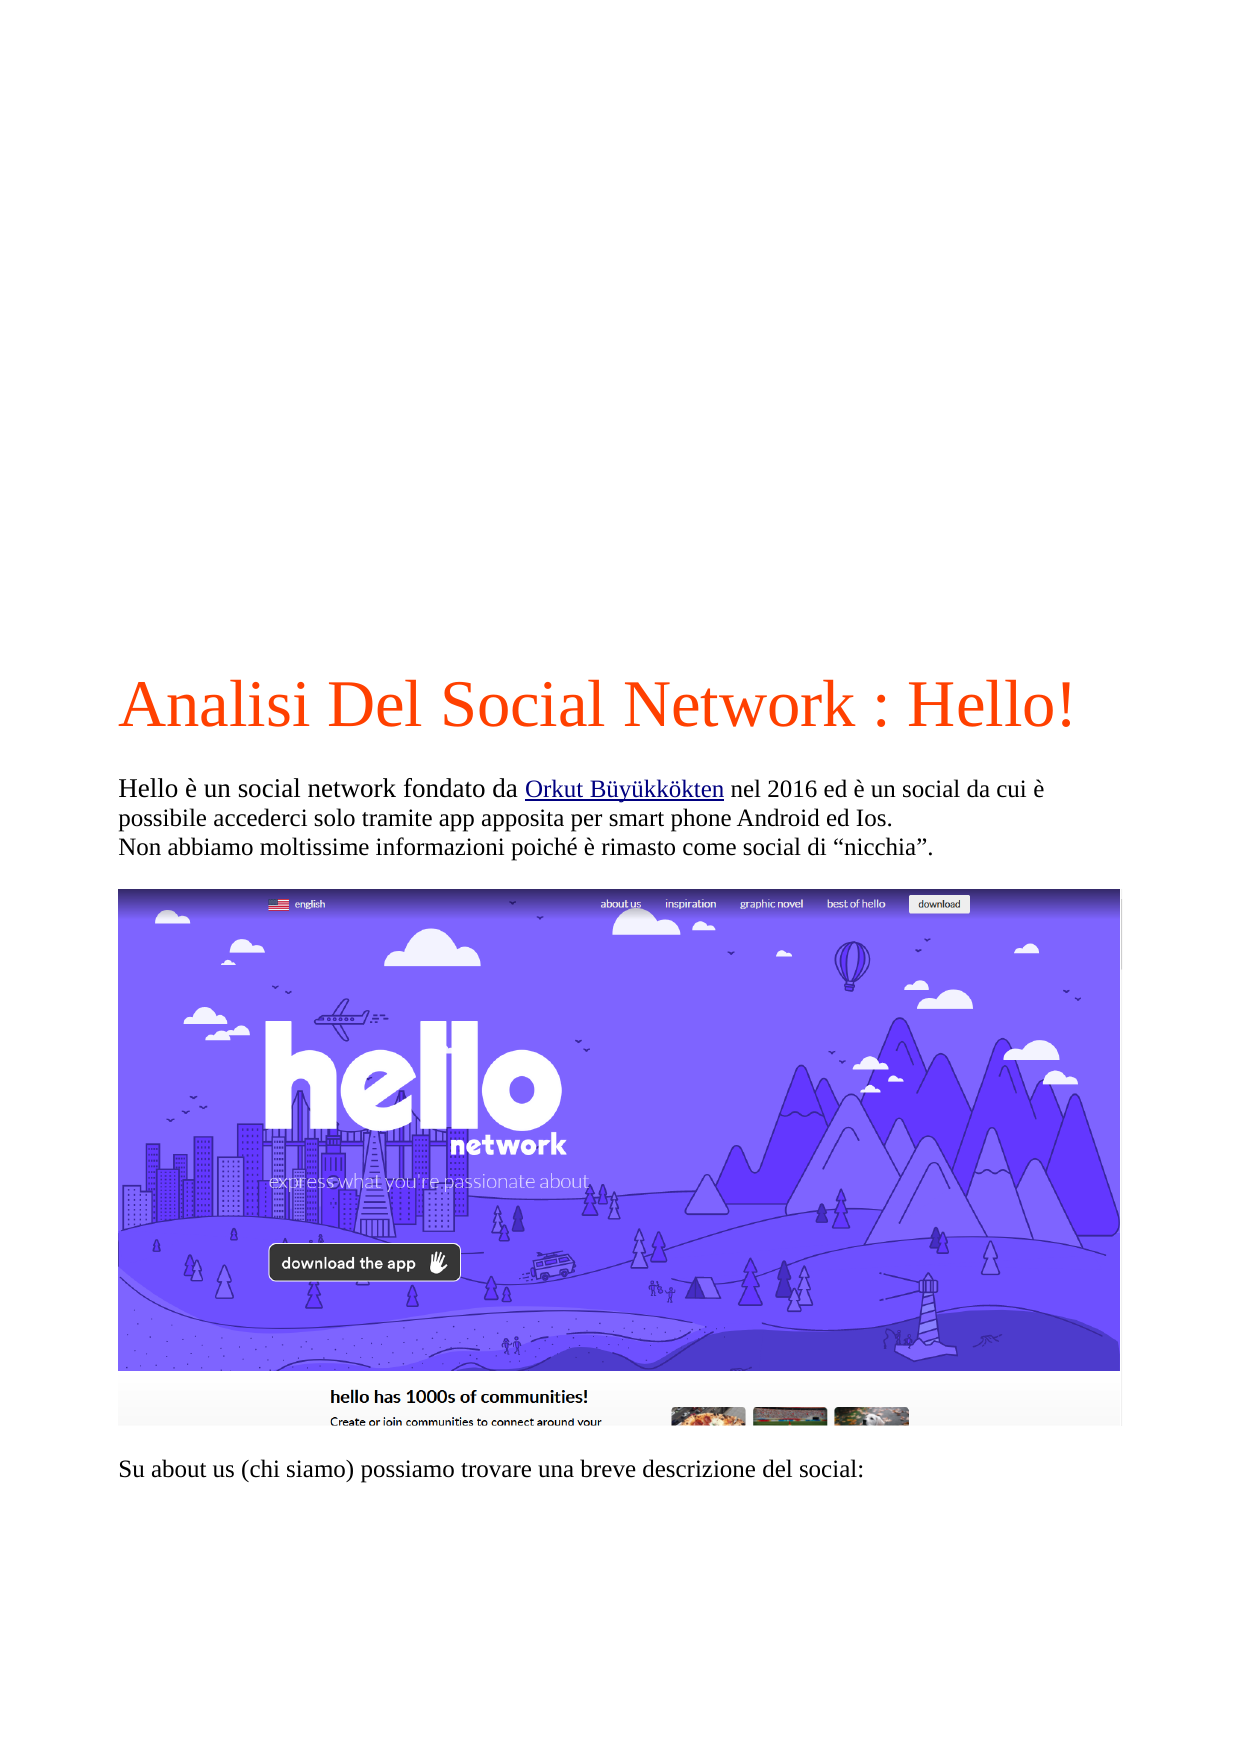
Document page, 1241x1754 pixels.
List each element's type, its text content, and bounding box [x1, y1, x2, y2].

text Hello è un social network fondato da Orkut Büyükkökten nel 2016 ed è un social da cui è possibile accederci solo tramite app apposita per smart phone Android ed Ios. [118, 772, 1122, 832]
text Analisi Del Social Network : Hello! [118, 664, 1122, 741]
picture [118, 889, 1123, 1426]
text Non abbiamo moltissime informazioni poiché è rimasto come social di “nicchia”. [118, 832, 1122, 861]
text Su about us (chi siamo) possiamo trovare una breve descrizione del social: [118, 1454, 1122, 1483]
